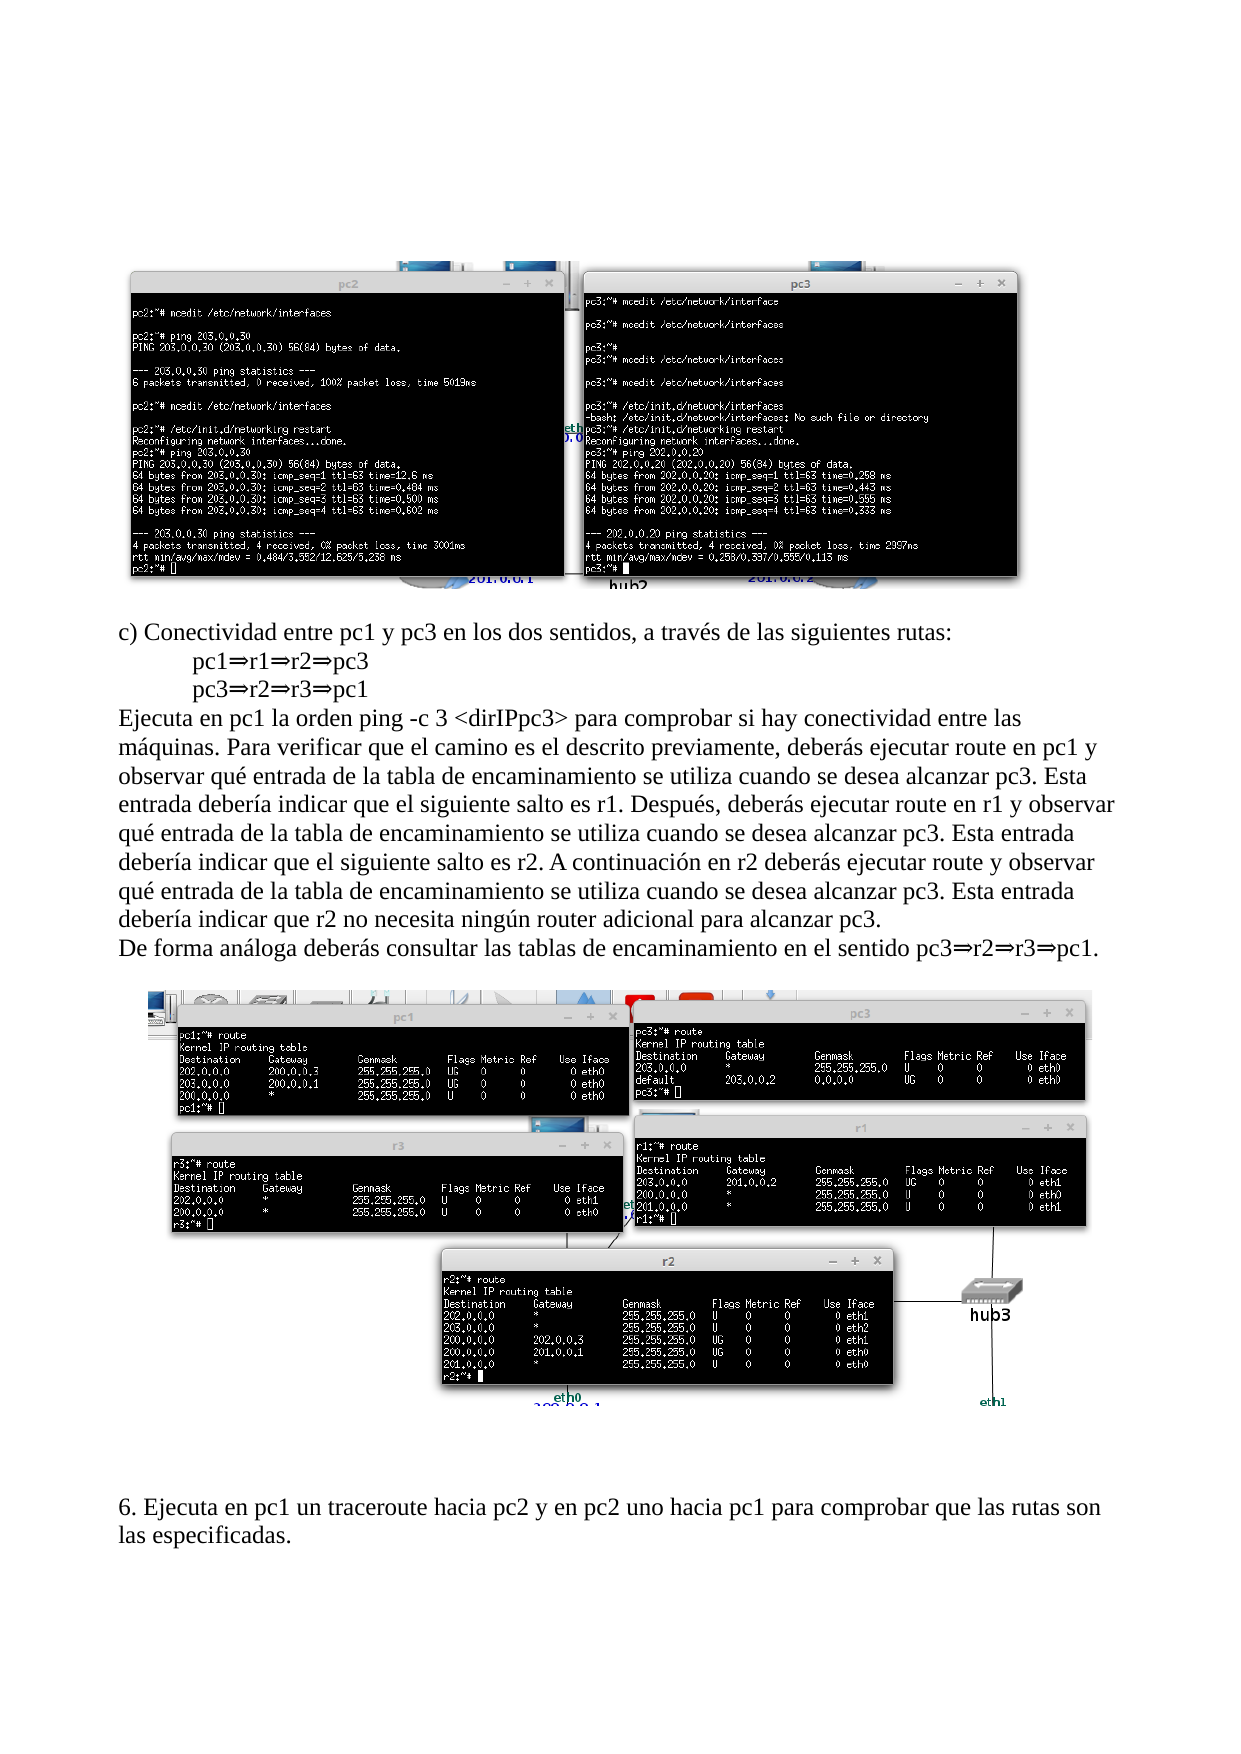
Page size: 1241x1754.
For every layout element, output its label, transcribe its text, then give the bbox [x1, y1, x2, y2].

text pc3⇒r2⇒r3⇒pc1 [118, 674, 1122, 703]
picture [105, 261, 1034, 589]
text De forma análoga deberás consultar las tablas de encaminamiento en el sentido pc3⇒r2⇒r3⇒pc1. [118, 933, 1122, 962]
picture [148, 990, 1093, 1406]
text 6. Ejecuta en pc1 un traceroute hacia pc2 y en pc2 uno hacia pc1 para comprobar que las rutas son las especificadas. [118, 1492, 1122, 1549]
text c) Conectividad entre pc1 y pc3 en los dos sentidos, a través de las siguientes rutas: [118, 617, 1122, 646]
text Ejecuta en pc1 la orden ping -c 3 <dirIPpc3> para comprobar si hay conectividad entre las máquinas. Para verificar que el camino es el descrito previamente, deberás ejecutar route en pc1 y observar qué entrada de la tabla de encaminamiento se utiliza cuando se desea alcanzar pc3. Esta entrada debería indicar que el siguiente salto es r1. Después, deberás ejecutar route en r1 y observar qué entrada de la tabla de encaminamiento se utiliza cuando se desea alcanzar pc3. Esta entrada debería indicar que el siguiente salto es r2. A continuación en r2 deberás ejecutar route y observar qué entrada de la tabla de encaminamiento se utiliza cuando se desea alcanzar pc3. Esta entrada debería indicar que r2 no necesita ningún router adicional para alcanzar pc3. [118, 703, 1122, 933]
text pc1⇒r1⇒r2⇒pc3 [118, 646, 1122, 674]
